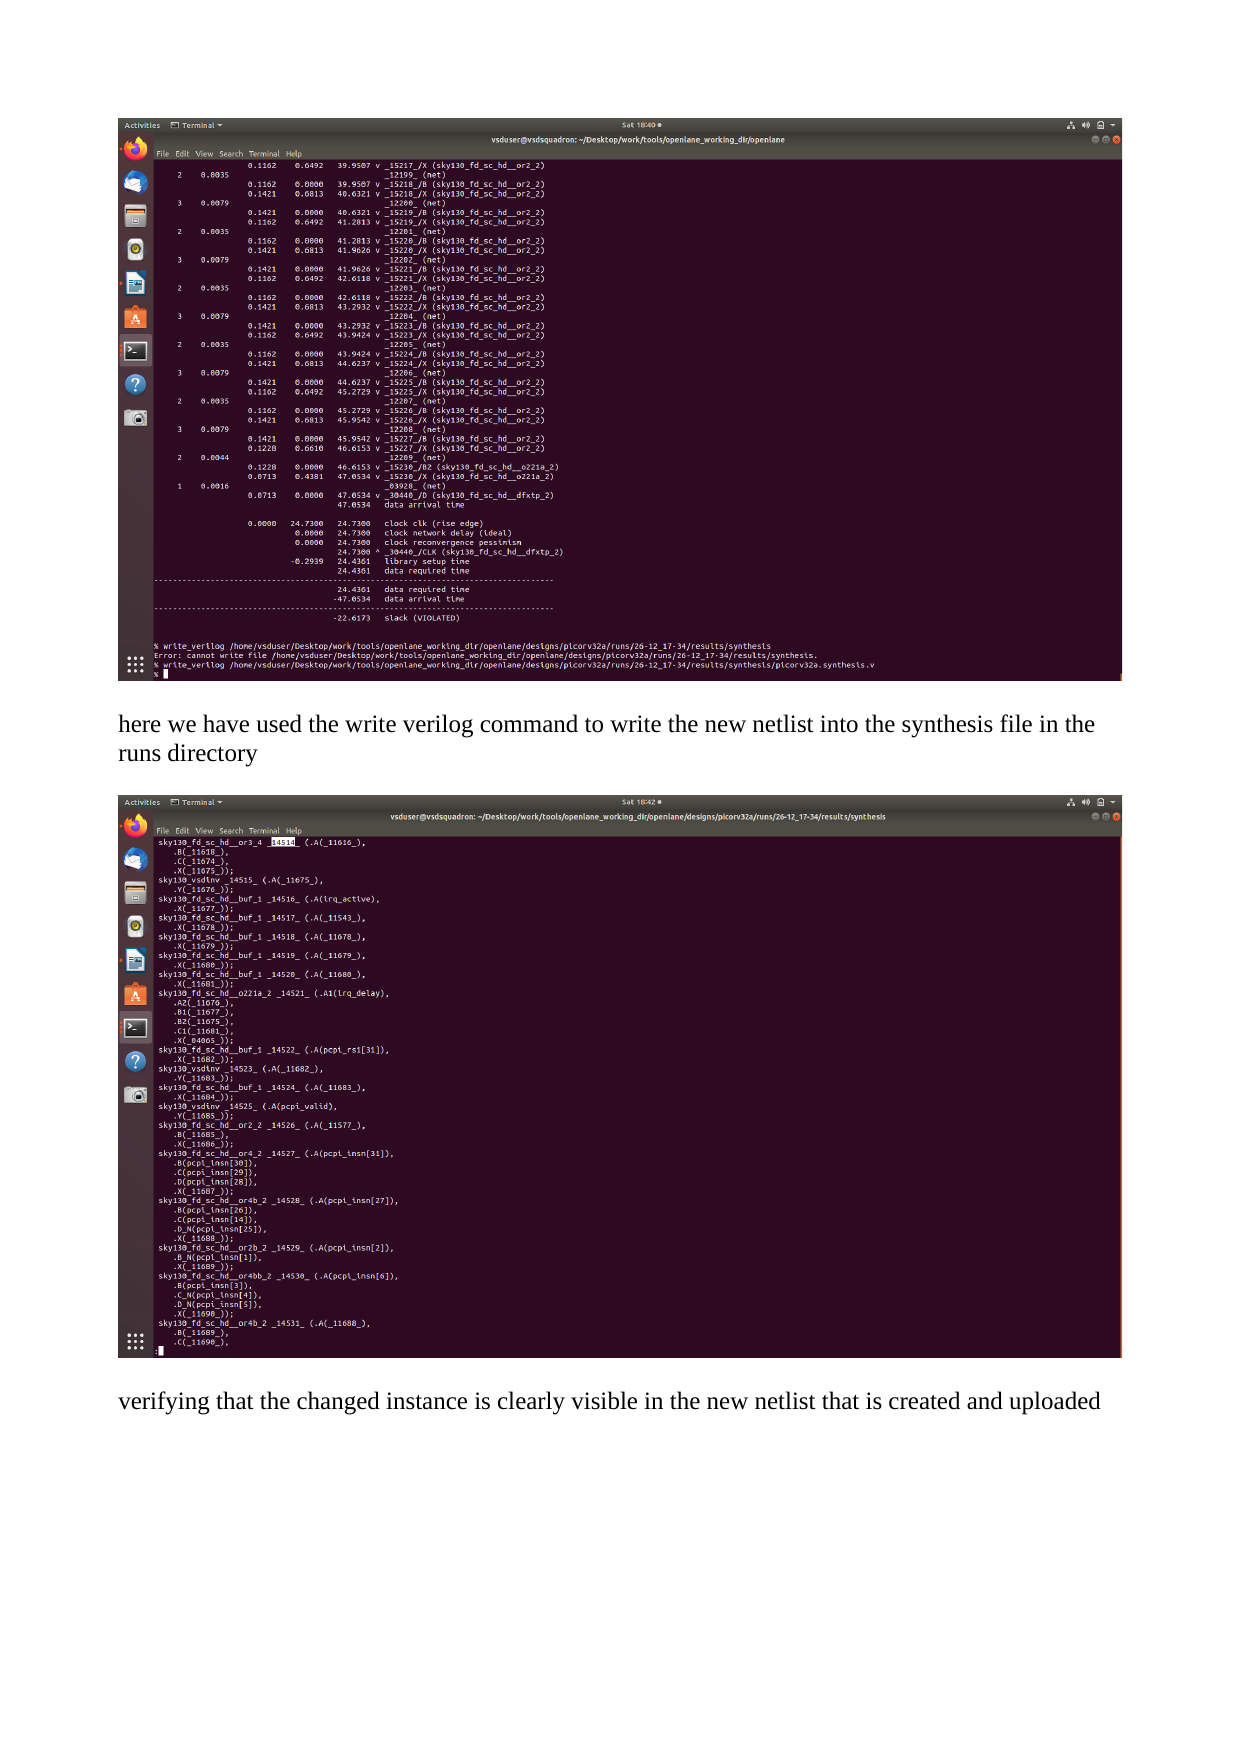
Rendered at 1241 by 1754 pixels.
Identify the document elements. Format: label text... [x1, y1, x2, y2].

text verifying that the changed instance is clearly visible in the new netlist that is created and uploaded [118, 1386, 1122, 1415]
text here we have used the write verilog command to write the new netlist into the synthesis file in the runs directory [118, 709, 1122, 766]
picture [118, 118, 1123, 681]
picture [118, 795, 1123, 1358]
